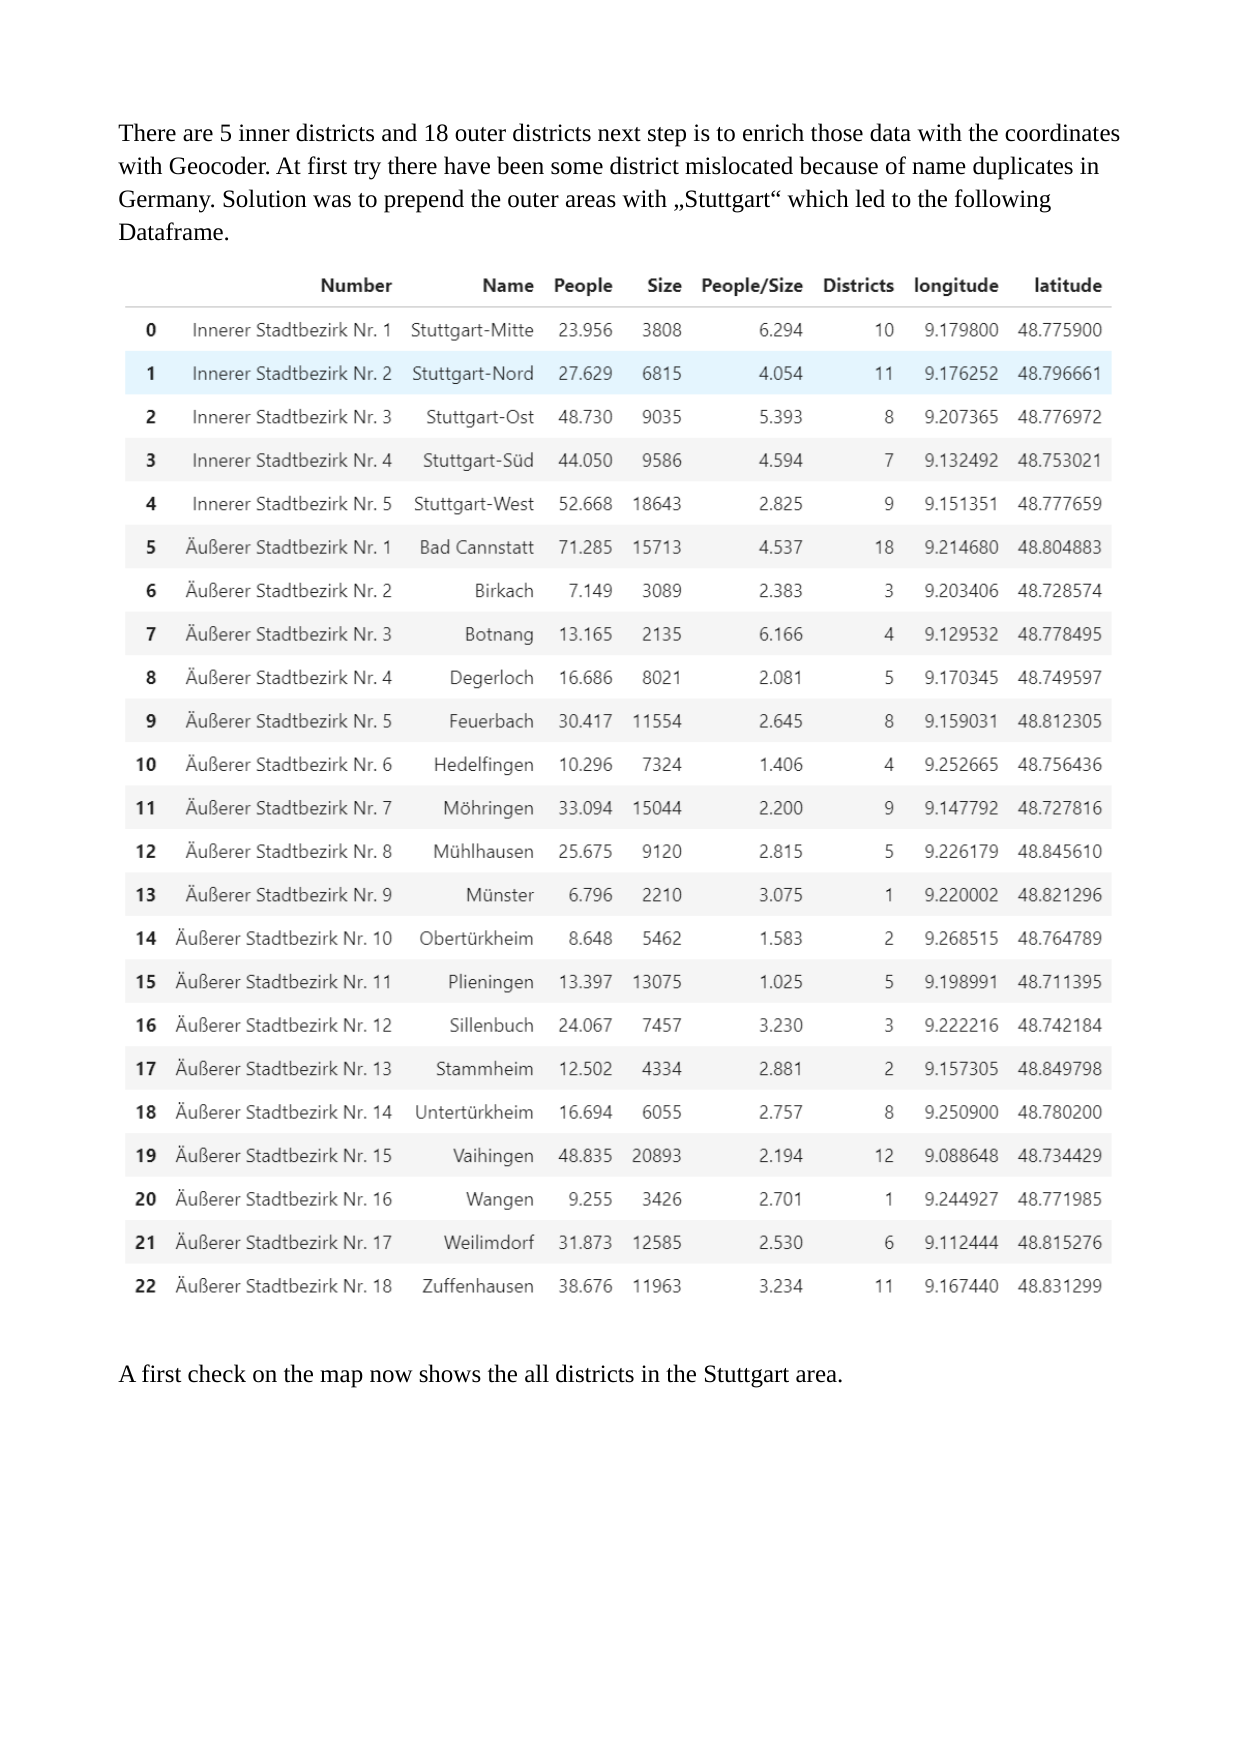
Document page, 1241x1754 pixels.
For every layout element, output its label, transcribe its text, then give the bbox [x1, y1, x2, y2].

text A first check on the map now shows the all districts in the Stuttgart area. [118, 1359, 1122, 1388]
text There are 5 inner districts and 18 outer districts next step is to enrich those data with the coordinates with Geocoder. At first try there have been some district mislocated because of name duplicates in Germany. Solution was to prepend the outer areas with „Stuttgart“ which led to the following Dataframe. [118, 118, 1122, 246]
picture [118, 264, 1123, 1307]
